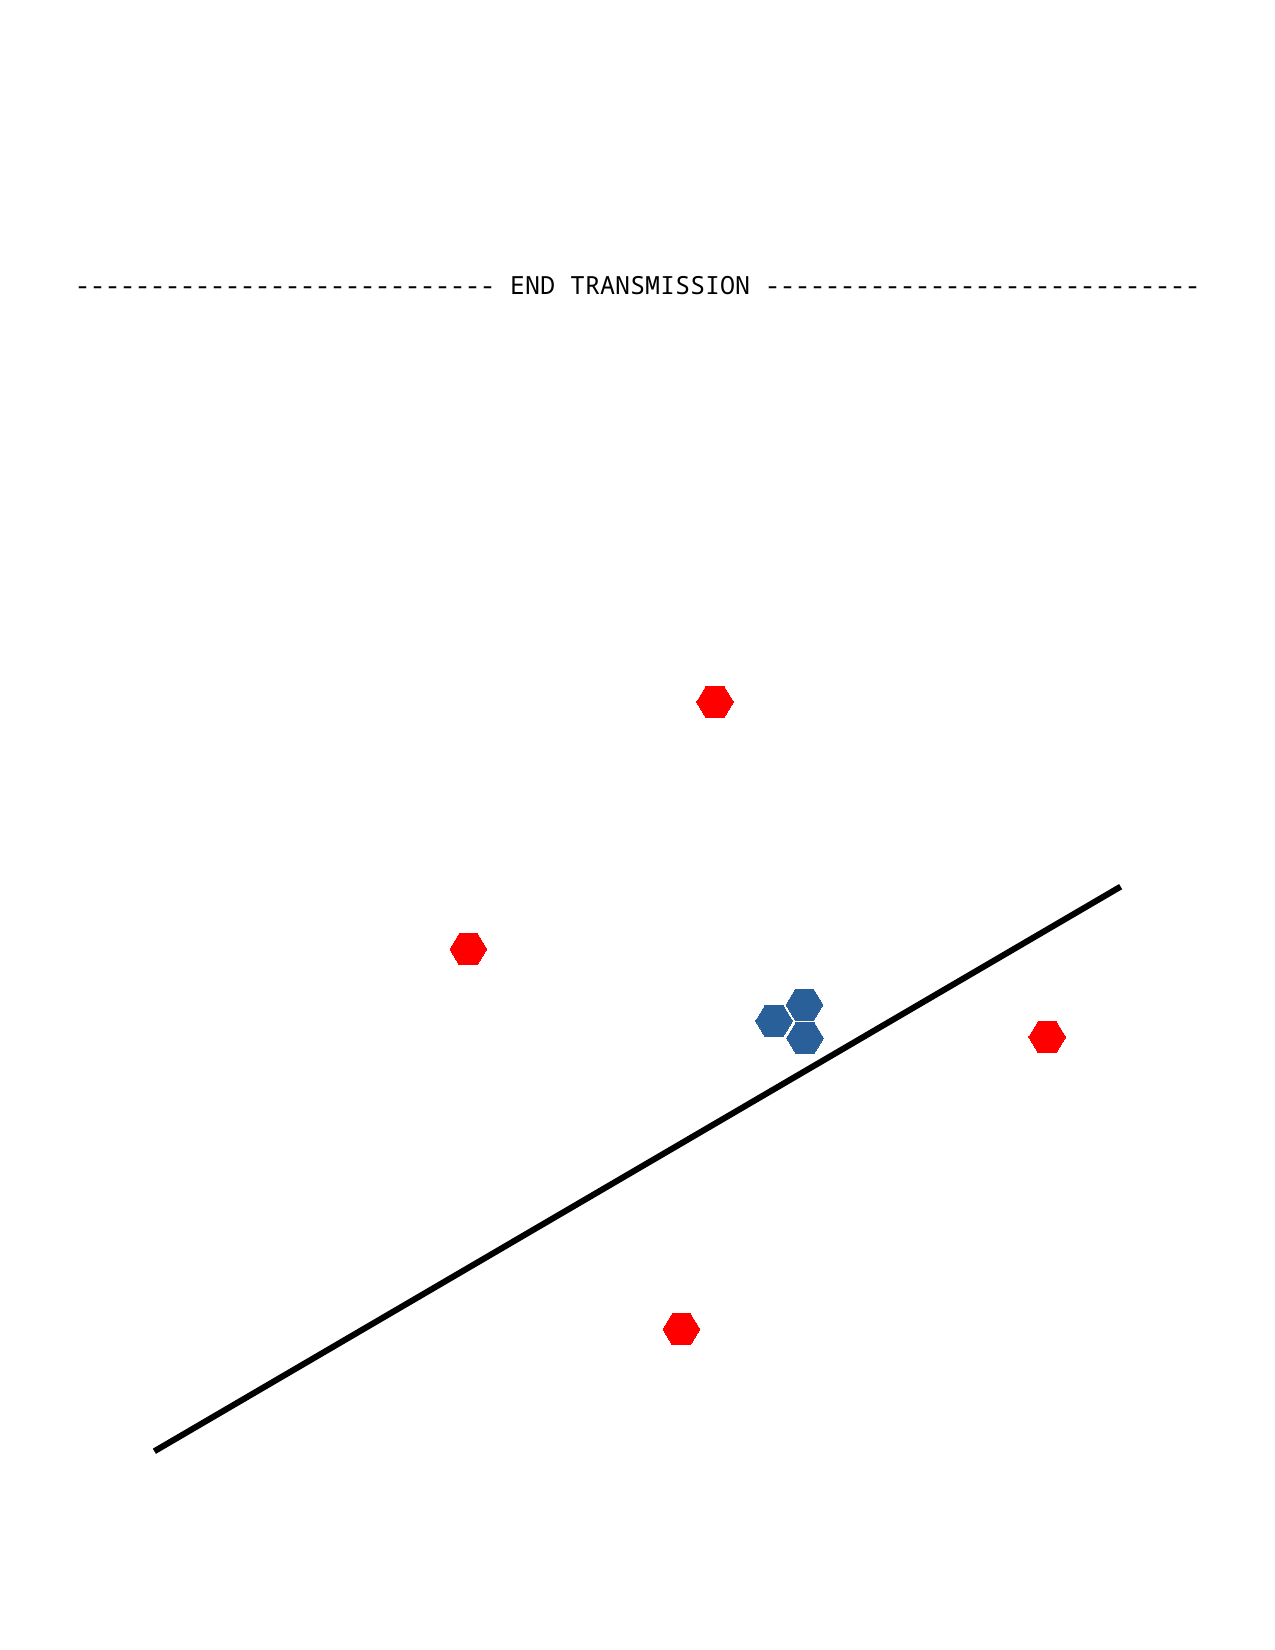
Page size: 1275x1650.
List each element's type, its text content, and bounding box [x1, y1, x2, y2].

text ---------------------------- END TRANSMISSION ----------------------------- [75, 211, 1200, 302]
